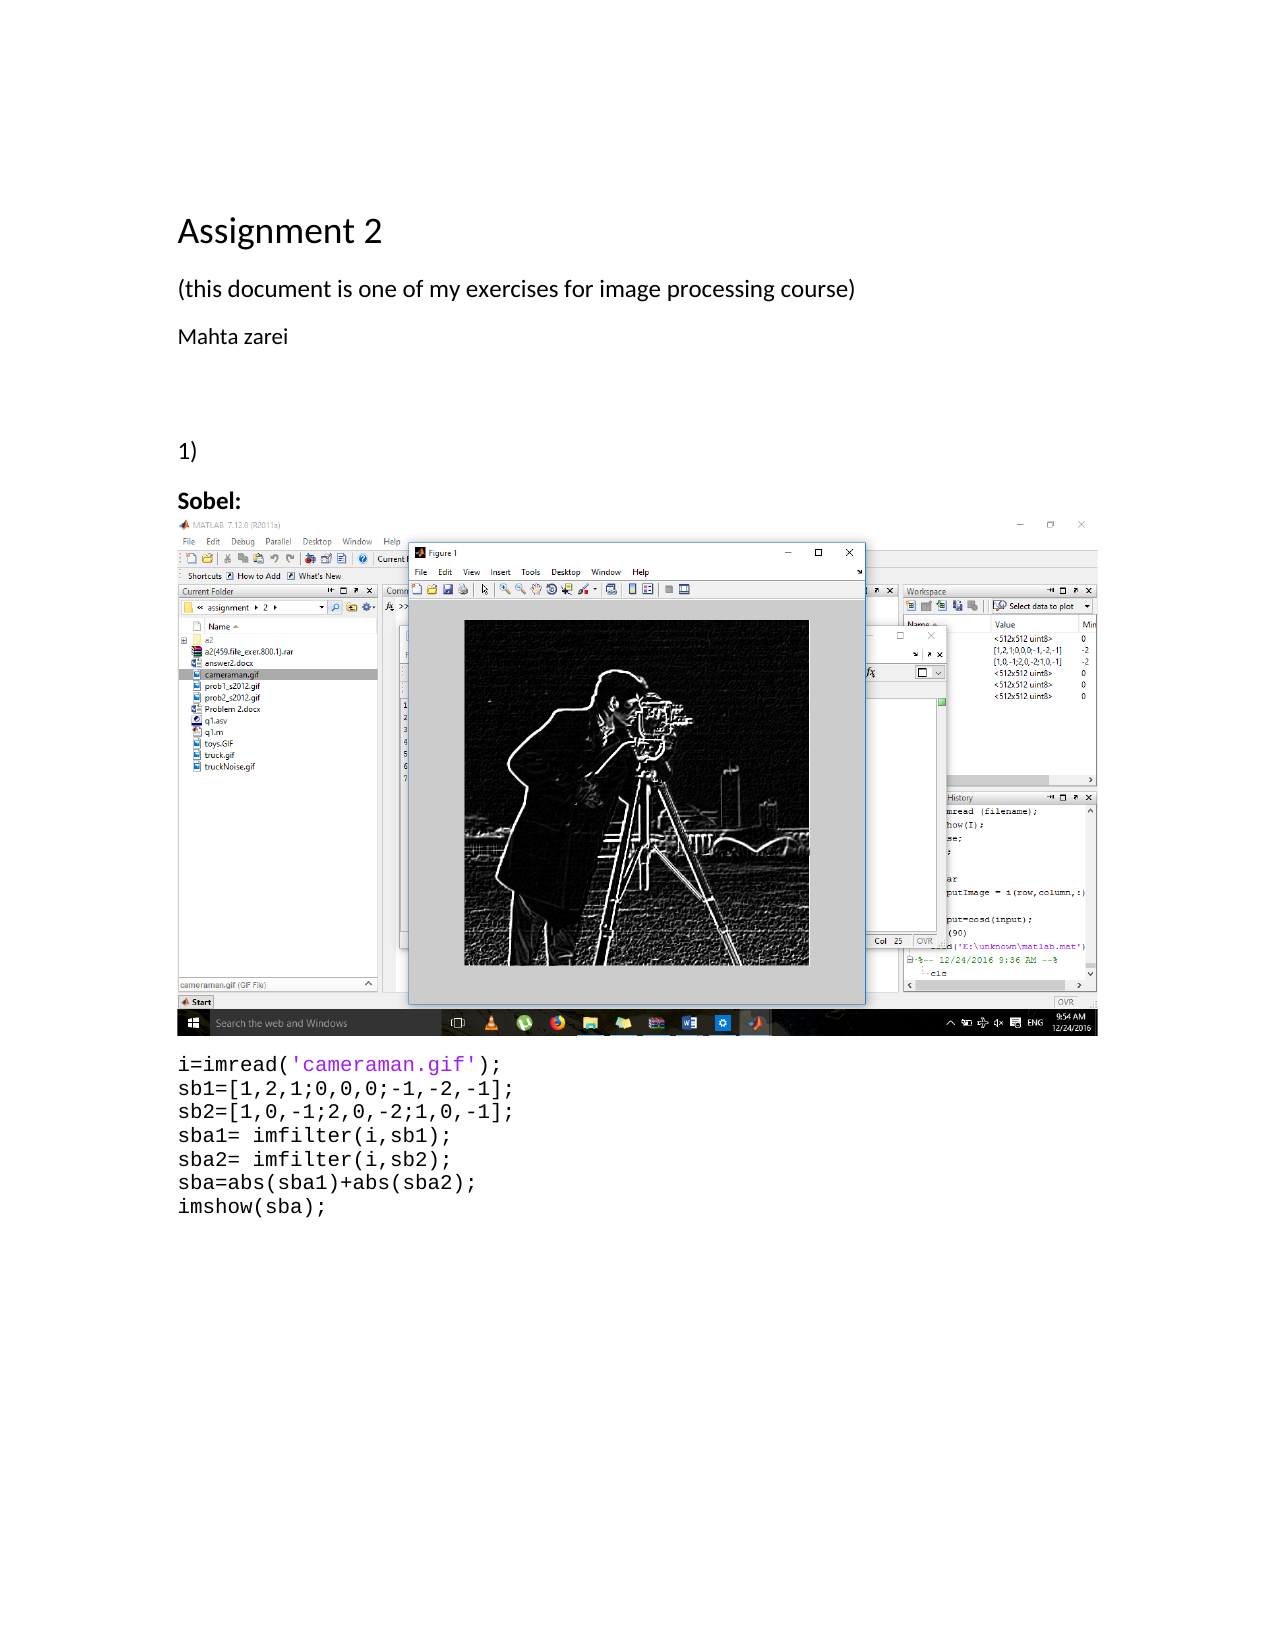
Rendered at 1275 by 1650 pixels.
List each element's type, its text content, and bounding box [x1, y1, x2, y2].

text sba2= imfilter(i,sb2); [177, 1149, 1098, 1172]
picture [177, 517, 1098, 1036]
text 1) [177, 436, 1098, 466]
text sba1= imfilter(i,sb1); [177, 1125, 1098, 1149]
text sb2=[1,0,-1;2,0,-2;1,0,-1]; [177, 1101, 1098, 1125]
text sb1=[1,2,1;0,0,0;-1,-2,-1]; [177, 1078, 1098, 1101]
text Assignment 2 [177, 207, 1098, 253]
text Sobel: [177, 485, 1098, 517]
text i=imread('cameraman.gif'); [177, 1054, 1098, 1078]
text (this document is one of my exercises for image processing course) [177, 273, 1098, 303]
text sba=abs(sba1)+abs(sba2); [177, 1172, 1098, 1196]
text imshow(sba); [177, 1196, 1098, 1220]
text Mahta zarei [177, 322, 1098, 351]
